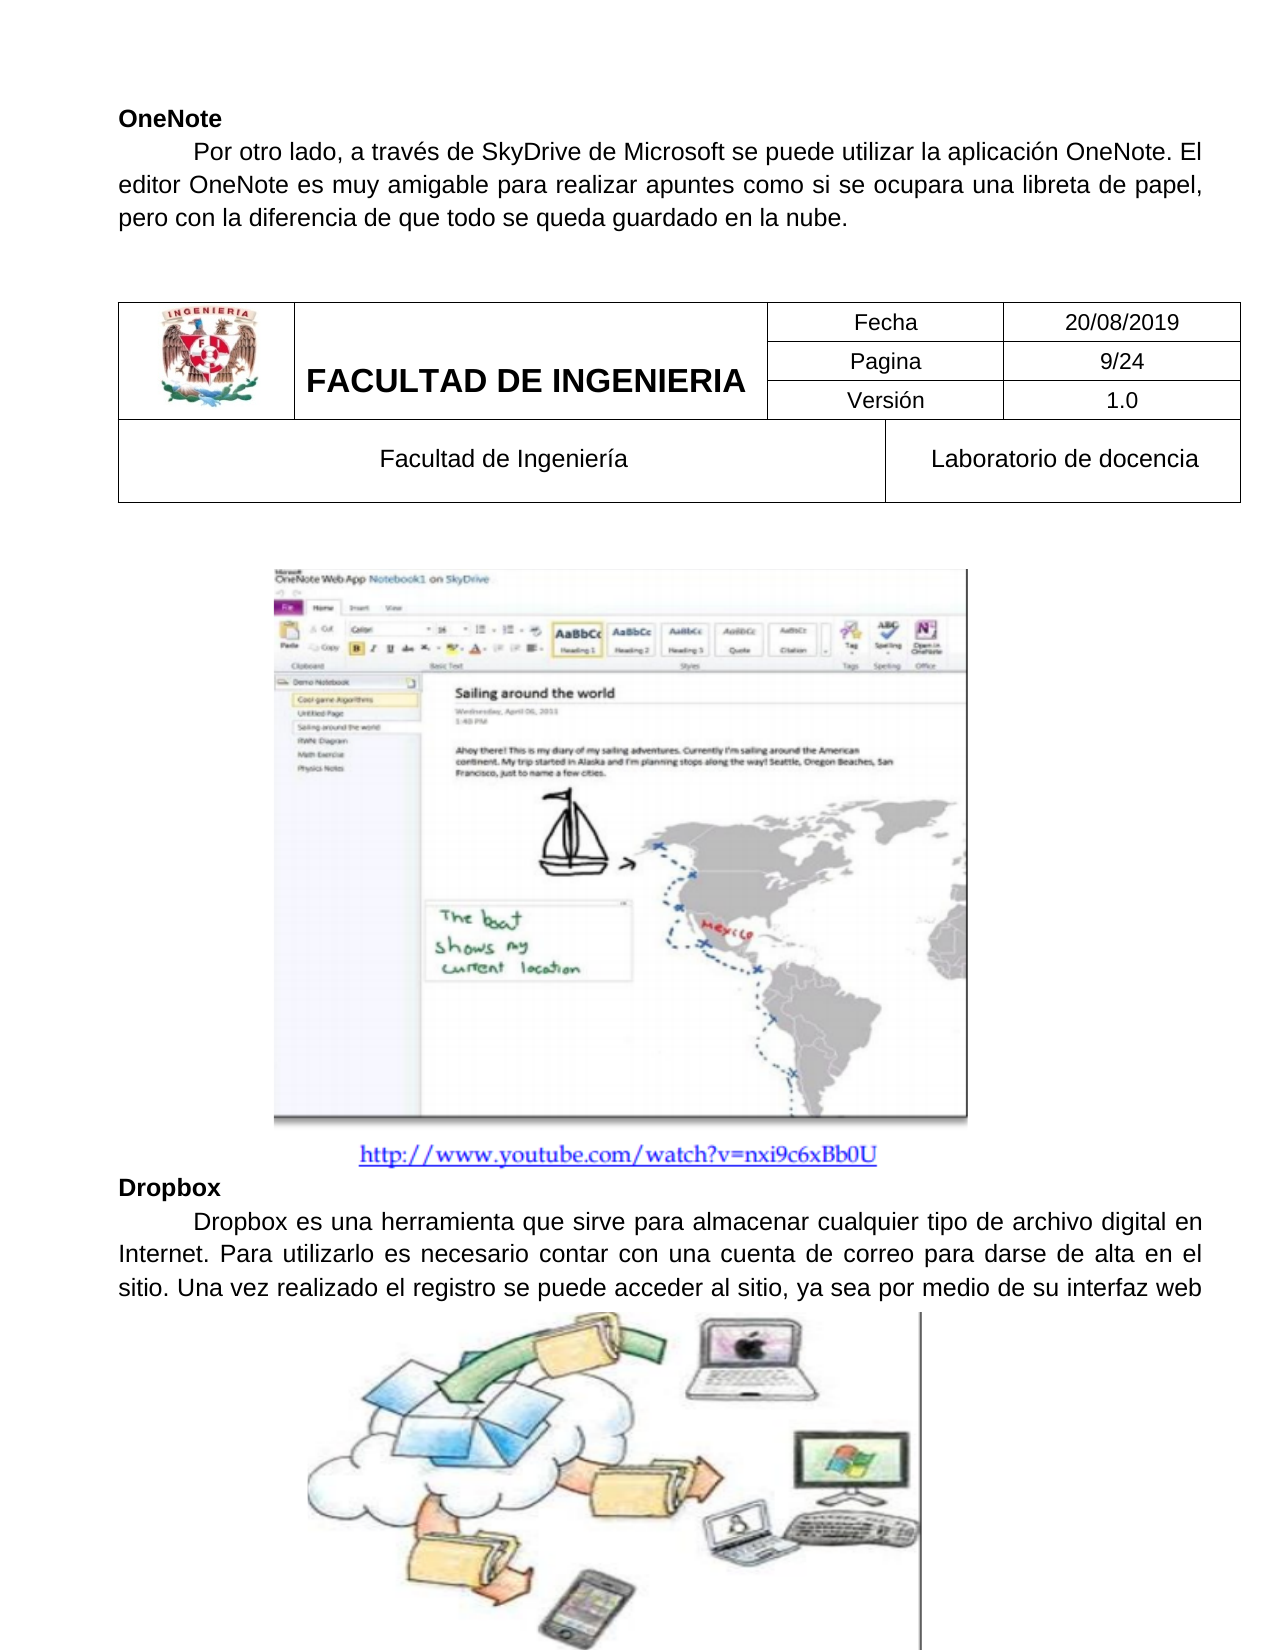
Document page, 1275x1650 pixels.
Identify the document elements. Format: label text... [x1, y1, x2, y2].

table_header Fecha [768, 303, 1003, 341]
table_cell Laboratorio de docencia [886, 420, 1240, 502]
text Dropbox [118, 569, 1205, 1202]
text Por otro lado, a través de SkyDrive de Microsoft se puede utilizar la aplicación OneNote. El editor OneNote es muy amigable para realizar apuntes como si se ocupara una libreta de papel, pero con la diferencia de que todo se queda guardado en la nube. [118, 137, 1205, 232]
text Dropbox es una herramienta que sirve para almacenar cualquier tipo de archivo digital en Internet. Para utilizarlo es necesario contar con una cuenta de correo para darse de alta en el sitio. Una vez realizado el registro se puede acceder al sitio, ya sea por medio de su interfaz web [118, 1206, 1205, 1301]
table_cell Facultad de Ingeniería [119, 420, 885, 502]
table_cell 1.0 [1004, 381, 1240, 419]
table_cell Pagina [768, 342, 1003, 380]
table_cell Versión [768, 381, 1003, 419]
table_header FACULTAD DE INGENIERIA [295, 303, 767, 419]
table_cell 9/24 [1004, 342, 1240, 380]
text OneNote [118, 104, 1205, 132]
table_header [119, 303, 294, 419]
table_header 20/08/2019 [1004, 303, 1240, 341]
